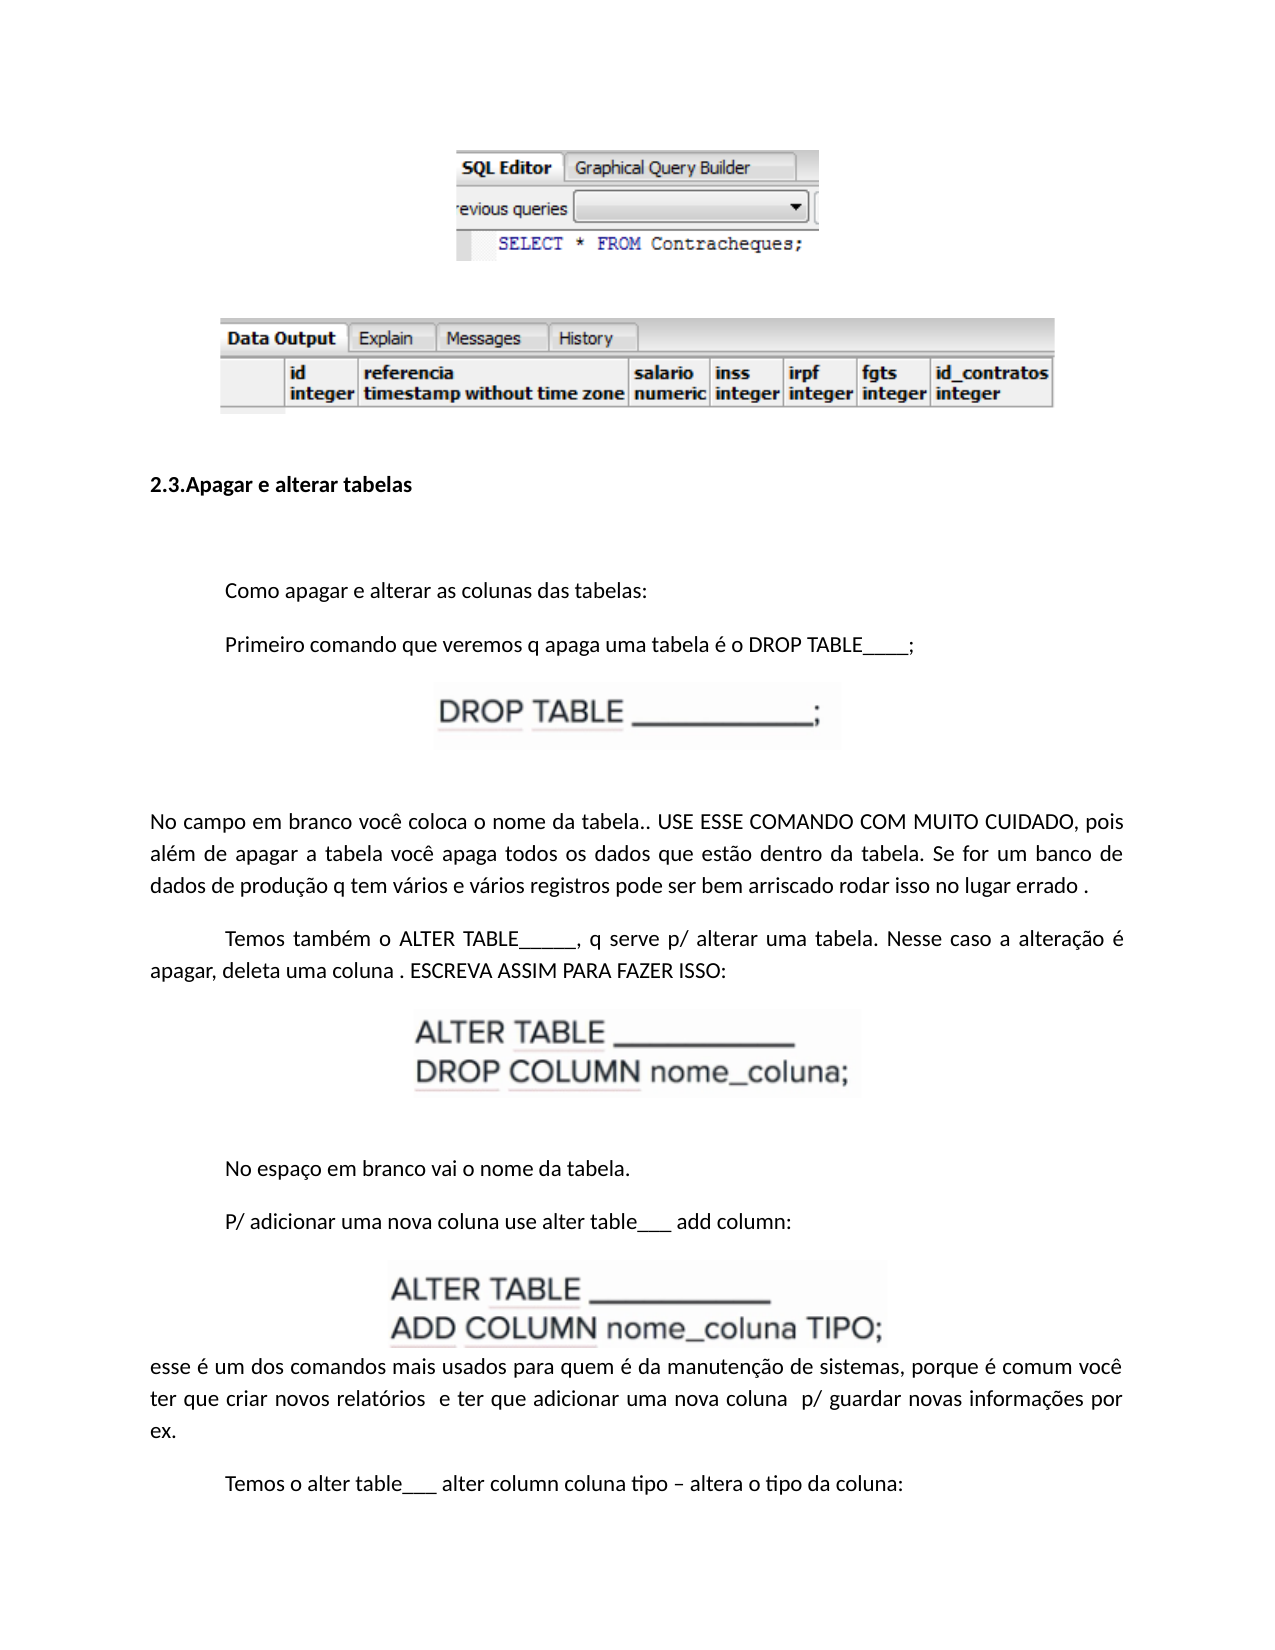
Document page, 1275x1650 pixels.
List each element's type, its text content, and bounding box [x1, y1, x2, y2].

picture [456, 150, 819, 261]
picture [220, 318, 1055, 414]
text Temos também o ALTER TABLE_____, q serve p/ alterar uma tabela. Nesse caso a alteração é apagar, deleta uma coluna . ESCREVA ASSIM PARA FAZER ISSO: [150, 924, 1125, 985]
text No espaço em branco vai o nome da tabela. [150, 1154, 1125, 1182]
text 2.3.Apagar e alterar tabelas [150, 471, 1125, 499]
text No campo em branco você coloca o nome da tabela.. USE ESSE COMANDO COM MUITO CUIDADO, pois além de apagar a tabela você apaga todos os dados que estão dentro da tabela. Se for um banco de dados de produção q tem vários e vários registros pode ser bem arriscado rodar isso no lugar errado . [150, 807, 1125, 899]
text esse é um dos comandos mais usados para quem é da manutenção de sistemas, porque é comum você ter que criar novos relatórios e ter que adicionar uma nova coluna p/ guardar novas informações por ex. [150, 1260, 1125, 1444]
text P/ adicionar uma nova coluna use alter table___ add column: [150, 1207, 1125, 1235]
text Como apagar e alterar as colunas das tabelas: [150, 577, 1125, 605]
picture [433, 682, 842, 750]
picture [413, 1009, 862, 1098]
text Temos o alter table___ alter column coluna tipo – altera o tipo da coluna: [150, 1469, 1125, 1497]
picture [387, 1260, 888, 1348]
text Primeiro comando que veremos q apaga uma tabela é o DROP TABLE____; [150, 630, 1125, 658]
